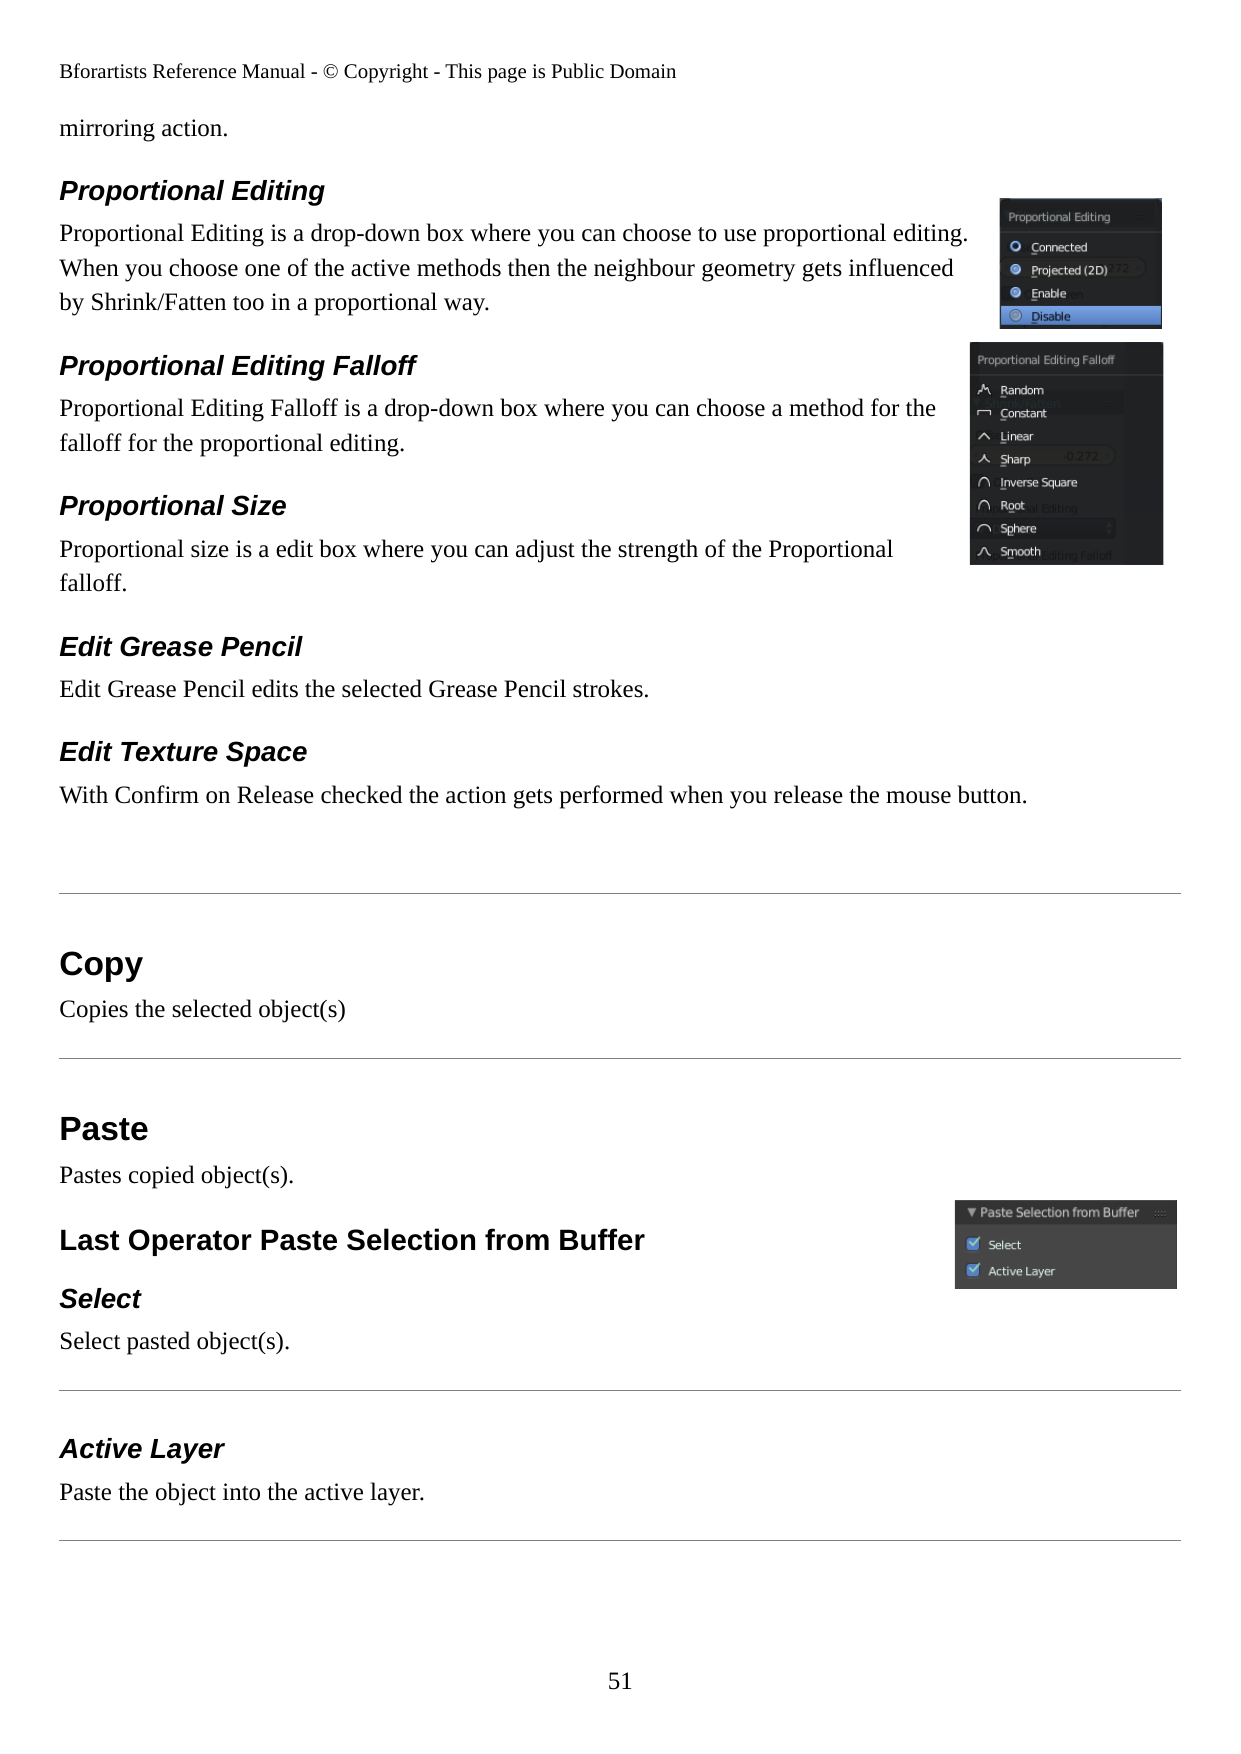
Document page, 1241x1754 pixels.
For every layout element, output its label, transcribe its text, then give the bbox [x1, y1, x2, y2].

picture [999, 198, 1162, 329]
subtitle [1164, 489, 1181, 521]
subtitle Edit Texture Space [59, 736, 1181, 768]
text Proportional Editing is a drop-down box where you can choose to use proportional editing. When you choose one of the active methods then the neighbour geometry gets influenced by Shrink/Fatten too in a proportional way. [59, 218, 999, 316]
subtitle Proportional Size [59, 489, 969, 521]
subtitle Edit Grease Pencil [59, 630, 1181, 662]
subtitle Last Operator Paste Selection from Buffer [59, 1223, 954, 1257]
picture [954, 1200, 1177, 1289]
subtitle Paste [59, 1108, 1181, 1147]
text Copies the selected object(s) [59, 994, 1181, 1023]
text mirroring action. [59, 113, 1181, 141]
text Pastes copied object(s). [59, 1160, 1181, 1188]
subtitle Active Layer [59, 1432, 1181, 1464]
text Edit Grease Pencil edits the selected Grease Pencil strokes. [59, 674, 1181, 703]
subtitle Copy [59, 943, 1181, 982]
subtitle Proportional Editing Falloff [59, 349, 969, 381]
subtitle Select [59, 1282, 1181, 1314]
text Proportional Editing Falloff is a drop-down box where you can choose a method for the falloff for the proportional editing. [59, 393, 969, 457]
text Proportional size is a edit box where you can adjust the strength of the Proportional falloff. [59, 534, 1181, 597]
text With Confirm on Release checked the action gets performed when you release the mouse button. [59, 780, 1181, 809]
subtitle Proportional Editing [59, 174, 1181, 206]
picture [969, 342, 1164, 565]
text Select pasted object(s). [59, 1326, 1181, 1355]
text Paste the object into the active layer. [59, 1477, 1181, 1505]
